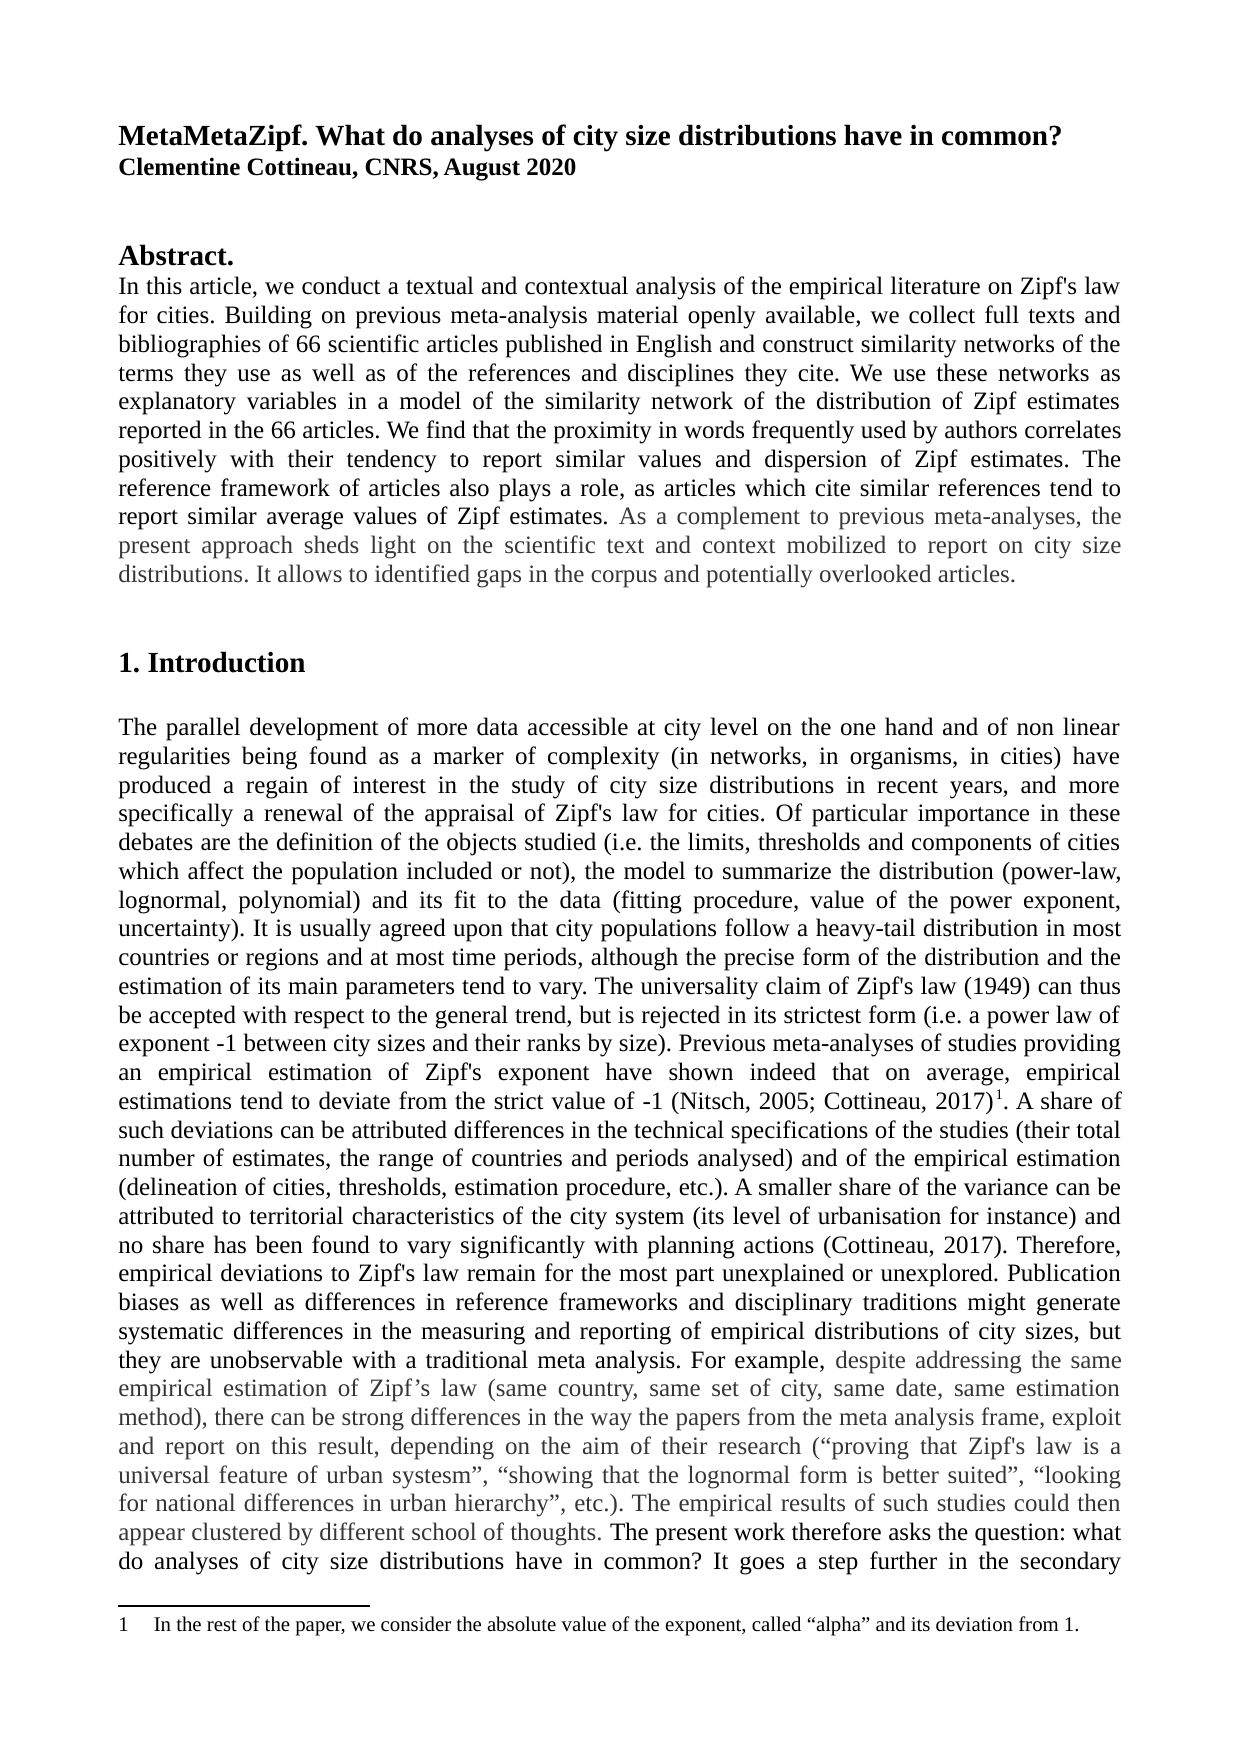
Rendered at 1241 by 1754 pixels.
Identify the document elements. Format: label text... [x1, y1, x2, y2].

text MetaMetaZipf. What do analyses of city size distributions have in common? [118, 118, 1122, 152]
text The parallel development of more data accessible at city level on the one hand and of non linear regularities being found as a marker of complexity (in networks, in organisms, in cities) have produced a regain of interest in the study of city size distributions in recent years, and more specifically a renewal of the appraisal of Zipf's law for cities. Of particular importance in these debates are the definition of the objects studied (i.e. the limits, thresholds and components of cities which affect the population included or not), the model to summarize the distribution (power-law, lognormal, polynomial) and its fit to the data (fitting procedure, value of the power exponent, uncertainty). It is usually agreed upon that city populations follow a heavy-tail distribution in most countries or regions and at most time periods, although the precise form of the distribution and the estimation of its main parameters tend to vary. The universality claim of Zipf's law (1949) can thus be accepted with respect to the general trend, but is rejected in its strictest form (i.e. a power law of exponent -1 between city sizes and their ranks by size). Previous meta-analyses of studies providing an empirical estimation of Zipf's exponent have shown indeed that on average, empirical estimations tend to deviate from the strict value of -1 (Nitsch, 2005; Cottineau, 2017). A share of such deviations can be attributed differences in the technical specifications of the studies (their total number of estimates, the range of countries and periods analysed) and of the empirical estimation (delineation of cities, thresholds, estimation procedure, etc.). A smaller share of the variance can be attributed to territorial characteristics of the city system (its level of urbanisation for instance) and no share has been found to vary significantly with planning actions (Cottineau, 2017). Therefore, empirical deviations to Zipf's law remain for the most part unexplained or unexplored. Publication biases as well as differences in reference frameworks and disciplinary traditions might generate systematic differences in the measuring and reporting of empirical distributions of city sizes, but they are unobservable with a traditional meta analysis. For example, despite addressing the same empirical estimation of Zipf’s law (same country, same set of city, same date, same estimation method), there can be strong differences in the way the papers from the meta analysis frame, exploit and report on this result, depending on the aim of their research (“proving that Zipf's law is a universal feature of urban systesm”, “showing that the lognormal form is better suited”, “looking for national differences in urban hierarchy”, etc.). The empirical results of such studies could then appear clustered by different school of thoughts. The present work therefore asks the question: what do analyses of city size distributions have in common? It goes a step further in the secondary [118, 712, 1122, 1575]
text 1. Introduction [118, 645, 1122, 679]
text Clementine Cottineau, CNRS, August 2020 [118, 152, 1122, 180]
text In this article, we conduct a textual and contextual analysis of the empirical literature on Zipf's law for cities. Building on previous meta-analysis material openly available, we collect full texts and bibliographies of 66 scientific articles published in English and construct similarity networks of the terms they use as well as of the references and disciplines they cite. We use these networks as explanatory variables in a model of the similarity network of the distribution of Zipf estimates reported in the 66 articles. We find that the proximity in words frequently used by authors correlates positively with their tendency to report similar values and dispersion of Zipf estimates. The reference framework of articles also plays a role, as articles which cite similar references tend to report similar average values of Zipf estimates. As a complement to previous meta-analyses, the present approach sheds light on the scientific text and context mobilized to report on city size distributions. It allows to identified gaps in the corpus and potentially overlooked articles. [118, 271, 1122, 588]
text Abstract. [118, 238, 1122, 271]
text In the rest of the paper, we consider the absolute value of the exponent, called “alpha” and its deviation from 1. [118, 1612, 1122, 1636]
